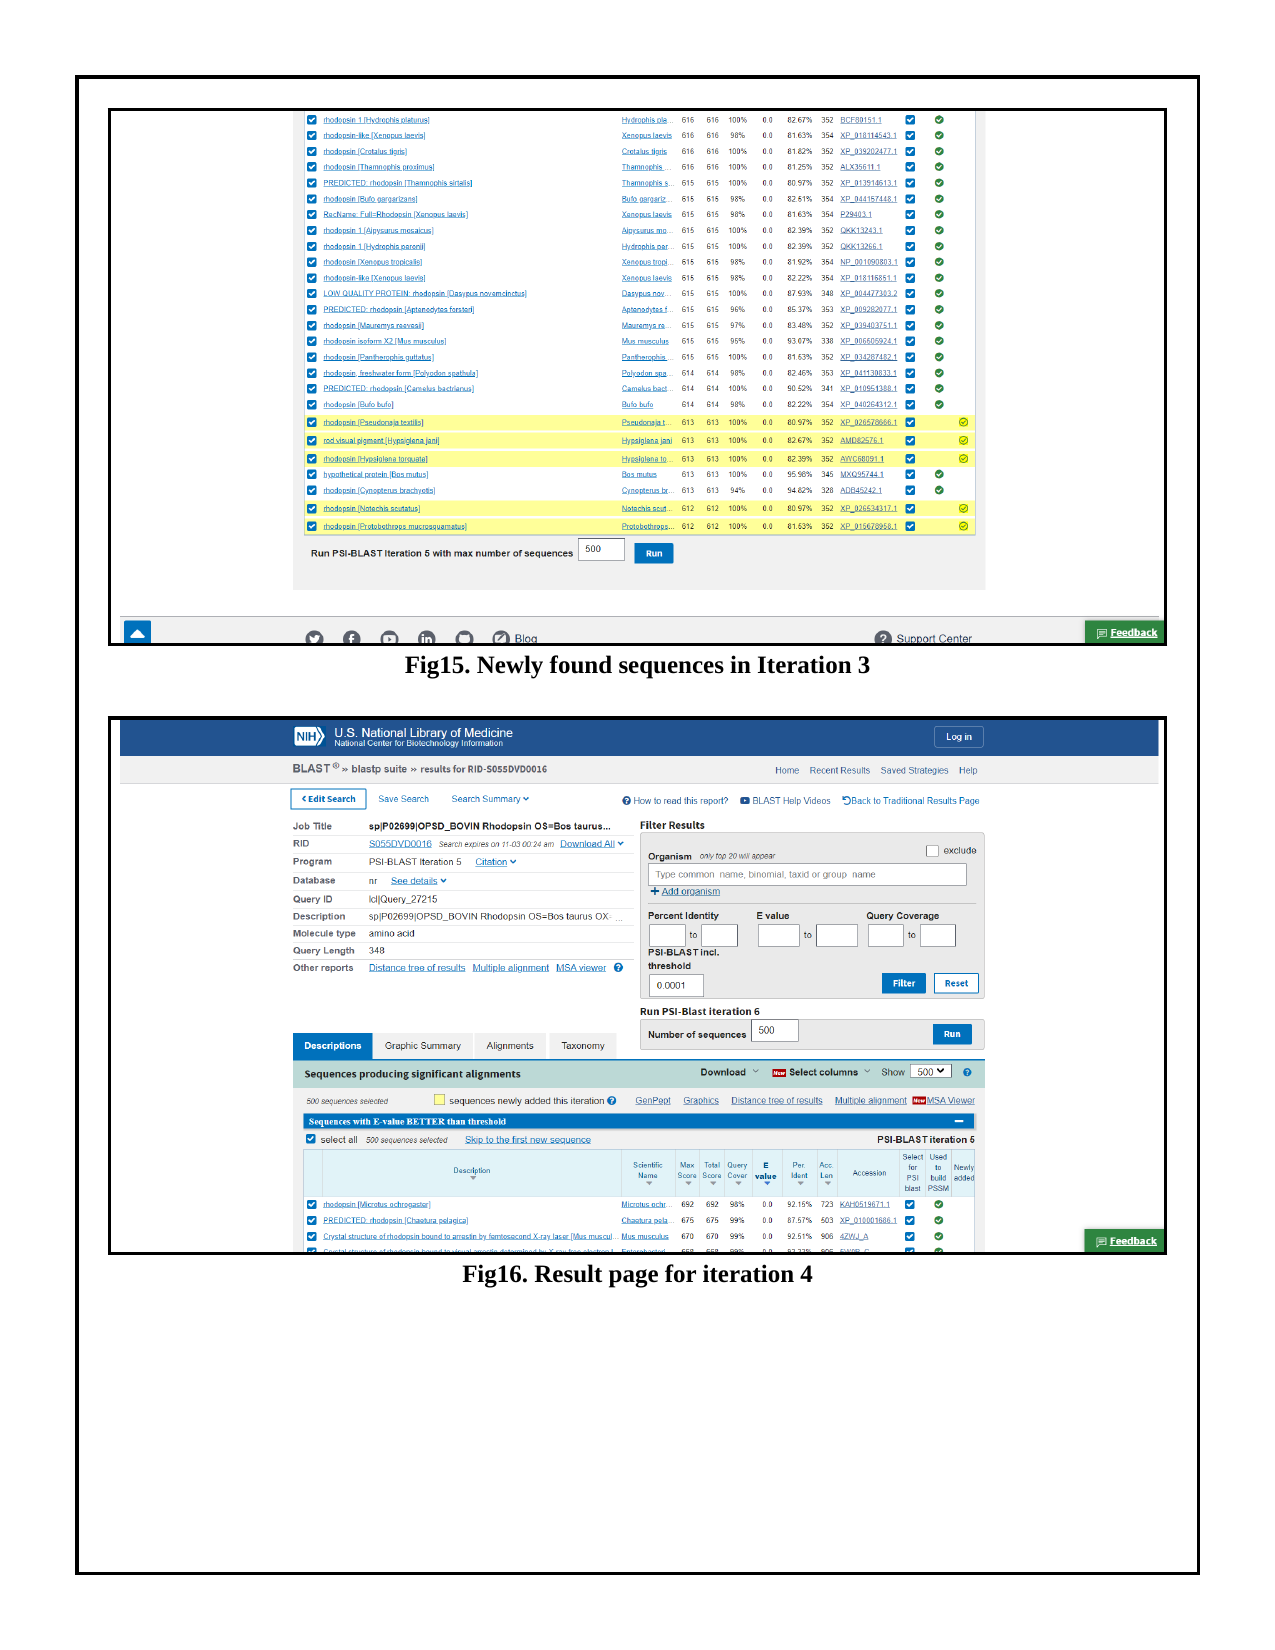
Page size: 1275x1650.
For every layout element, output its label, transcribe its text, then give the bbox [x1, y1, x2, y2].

text Fig15. Newly found sequences in Iteration 3 [108, 646, 1167, 679]
text Fig16. Result page for iteration 4 [108, 1255, 1167, 1288]
